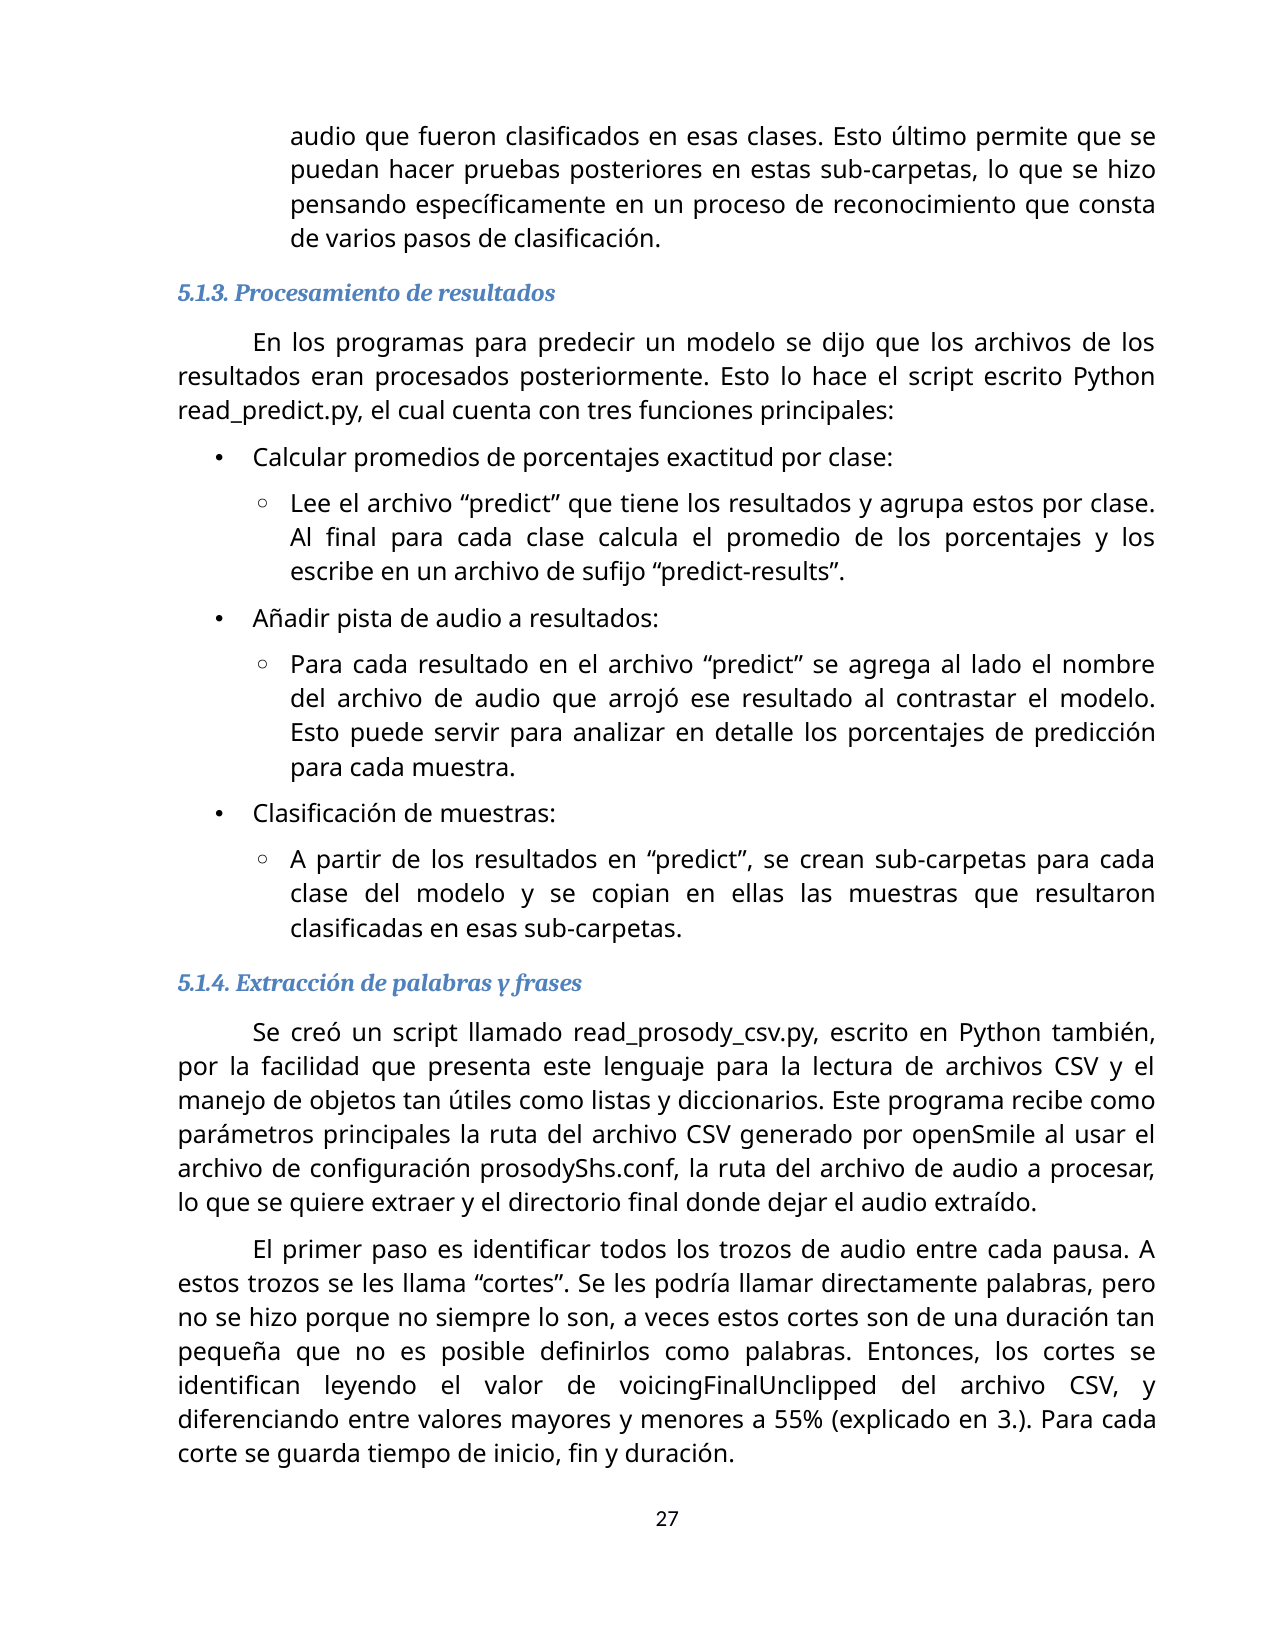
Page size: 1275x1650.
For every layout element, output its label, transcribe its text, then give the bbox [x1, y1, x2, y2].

text En los programas para predecir un modelo se dijo que los archivos de los resultados eran procesados posteriormente. Esto lo hace el script escrito Python read_predict.py, el cual cuenta con tres funciones principales: [177, 325, 1157, 427]
list Clasificación de muestras: [215, 796, 1157, 830]
subtitle 5.1.3. Procesamiento de resultados [177, 279, 1157, 308]
text El primer paso es identificar todos los trozos de audio entre cada pausa. A estos trozos se les llama “cortes”. Se les podría llamar directamente palabras, pero no se hizo porque no siempre lo son, a veces estos cortes son de una duración tan pequeña que no es posible definirlos como palabras. Entonces, los cortes se identifican leyendo el valor de voicingFinalUnclipped del archivo CSV, y diferenciando entre valores mayores y menores a 55% (explicado en 3.). Para cada corte se guarda tiempo de inicio, fin y duración. [177, 1232, 1157, 1470]
subtitle 5.1.4. Extracción de palabras y frases [177, 969, 1157, 998]
list Lee el archivo “predict” que tiene los resultados y agrupa estos por clase. Al final para cada clase calcula el promedio de los porcentajes y los escribe en un archivo de sufijo “predict-results”. [252, 486, 1157, 588]
list Calcular promedios de porcentajes exactitud por clase: [215, 439, 1157, 473]
list Para cada resultado en el archivo “predict” se agrega al lado el nombre del archivo de audio que arrojó ese resultado al contrastar el modelo. Esto puede servir para analizar en detalle los porcentajes de predicción para cada muestra. [252, 647, 1157, 783]
text Se creó un script llamado read_prosody_csv.py, escrito en Python también, por la facilidad que presenta este lenguaje para la lectura de archivos CSV y el manejo de objetos tan útiles como listas y diccionarios. Este programa recibe como parámetros principales la ruta del archivo CSV generado por openSmile al usar el archivo de configuración prosodyShs.conf, la ruta del archivo de audio a procesar, lo que se quiere extraer y el directorio final donde dejar el audio extraído. [177, 1015, 1157, 1219]
list Añadir pista de audio a resultados: [215, 601, 1157, 634]
list A partir de los resultados en “predict”, se crean sub-carpetas para cada clase del modelo y se copian en ellas las muestras que resultaron clasificadas en esas sub-carpetas. [252, 842, 1157, 944]
list audio que fueron clasificados en esas clases. Esto último permite que se puedan hacer pruebas posteriores en estas sub-carpetas, lo que se hizo pensando específicamente en un proceso de reconocimiento que consta de varios pasos de clasificación. [252, 118, 1157, 254]
